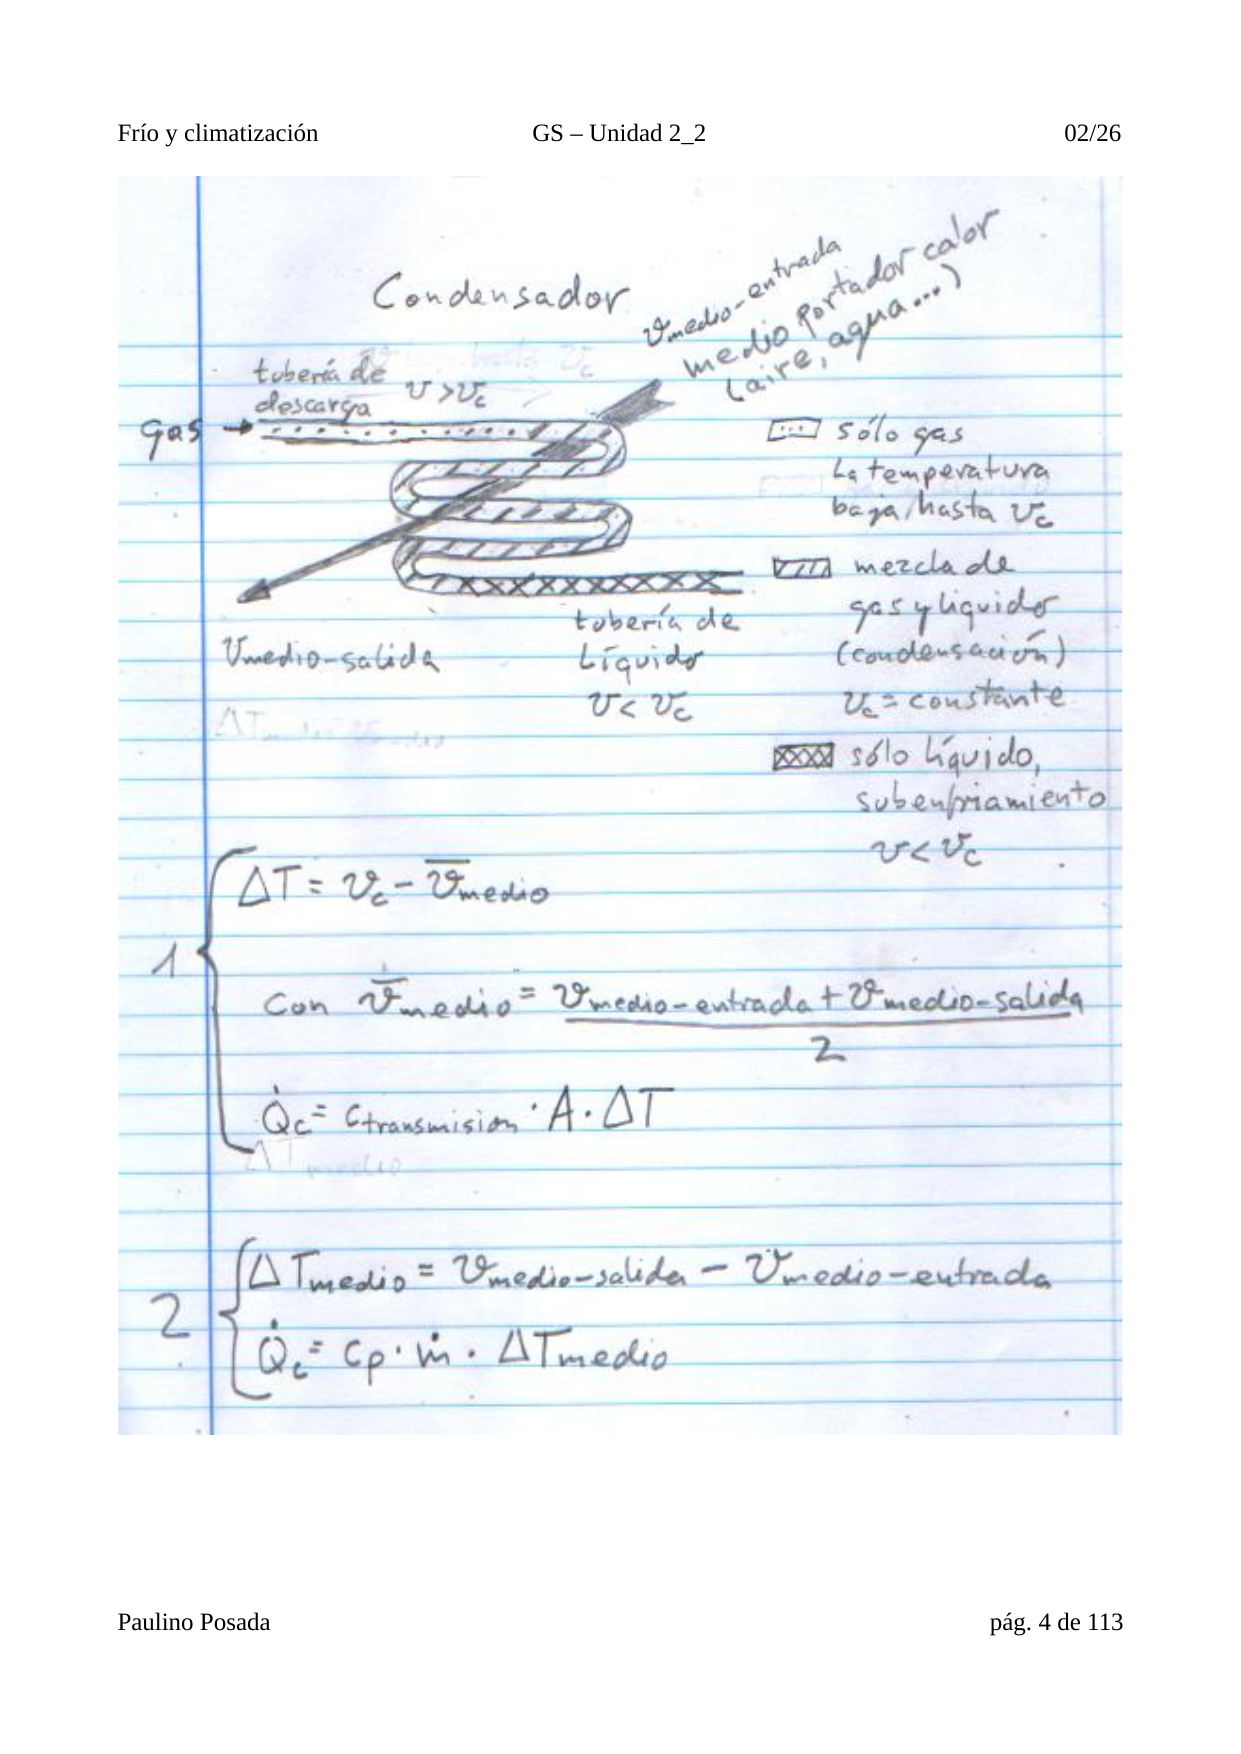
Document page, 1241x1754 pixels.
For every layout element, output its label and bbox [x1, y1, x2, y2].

picture [118, 176, 1123, 1435]
